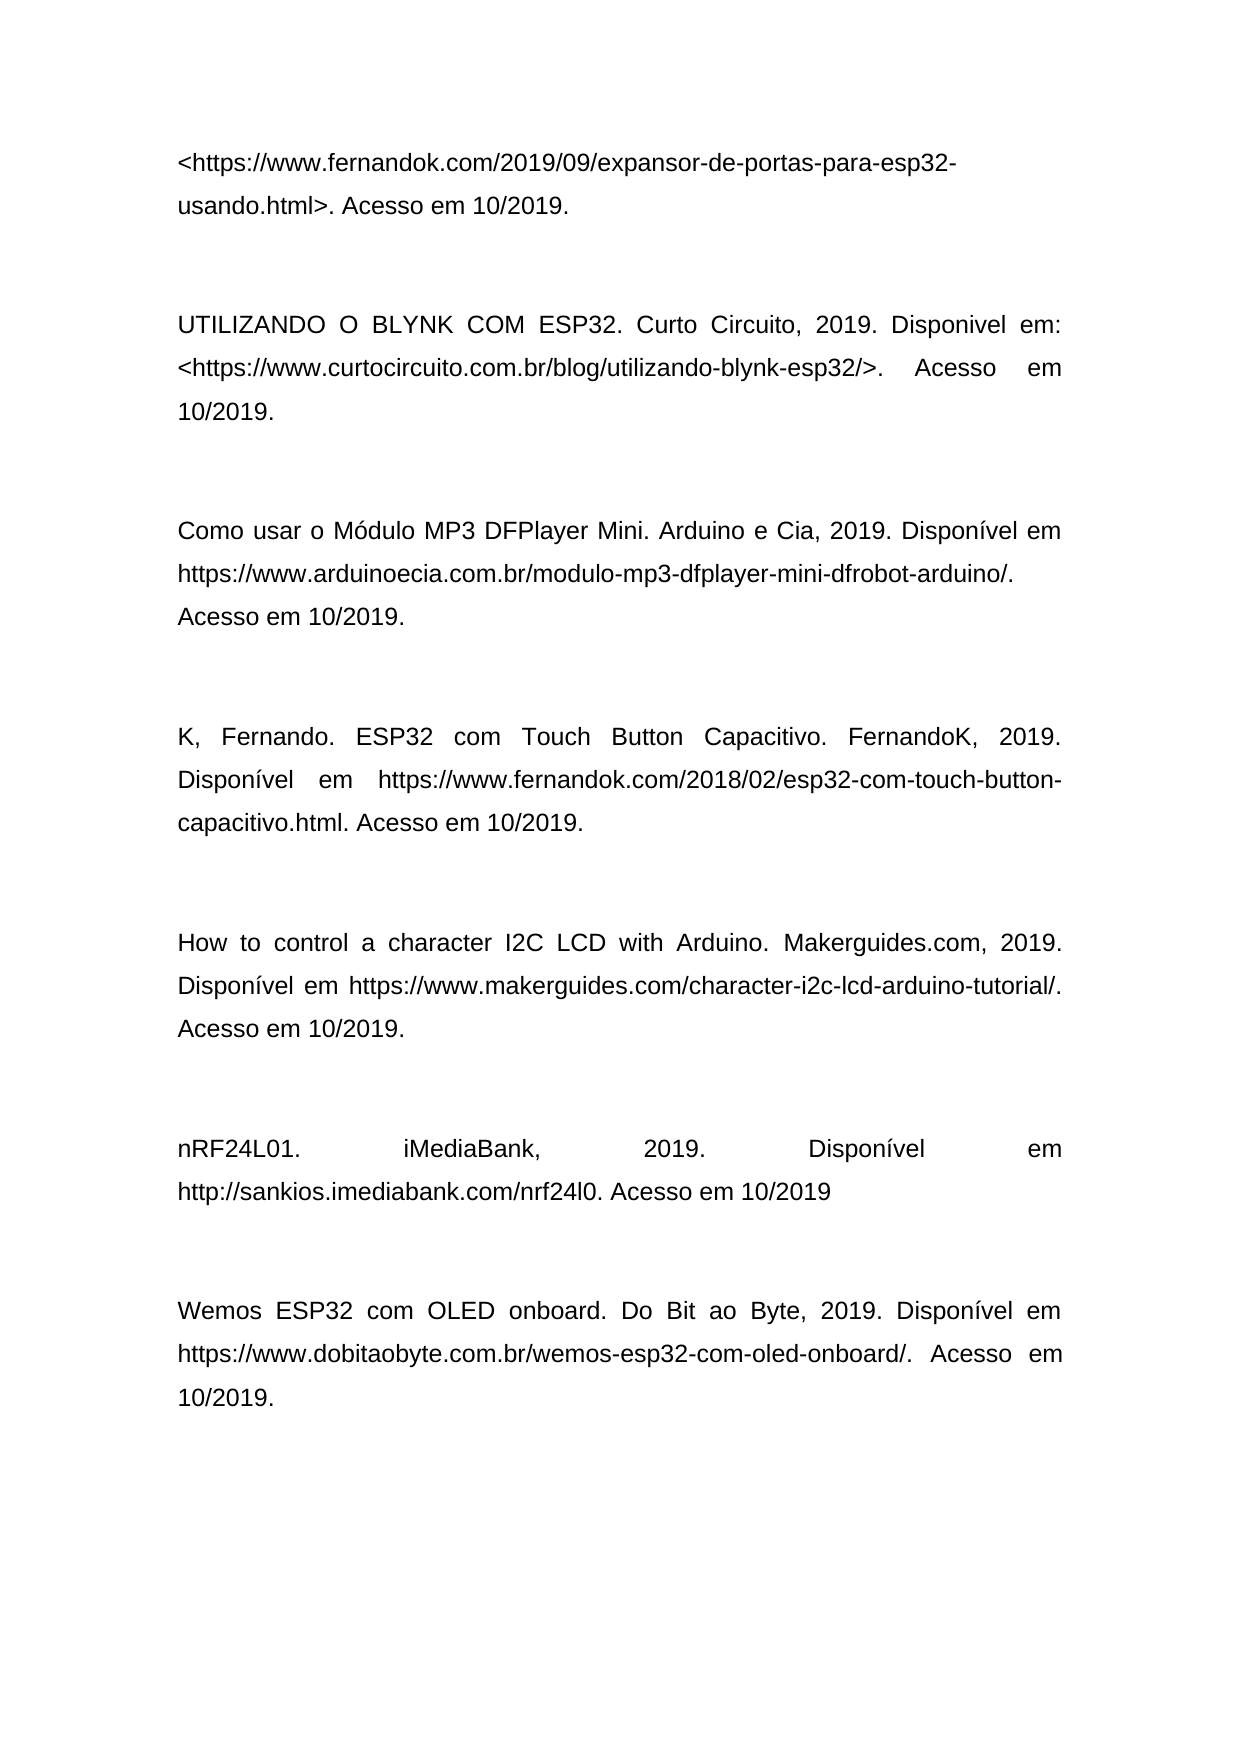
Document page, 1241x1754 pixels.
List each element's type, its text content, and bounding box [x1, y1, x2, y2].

text nRF24L01. iMediaBank, 2019. Disponível em http://sankios.imediabank.com/nrf24l0. Acesso em 10/2019 [177, 1134, 1063, 1206]
text K, Fernando. ESP32 com Touch Button Capacitivo. FernandoK, 2019. Disponível em https://www.fernandok.com/2018/02/esp32-com-touch-button-capacitivo.html. Acesso em 10/2019. [177, 722, 1063, 837]
text How to control a character I2C LCD with Arduino. Makerguides.com, 2019. Disponível em https://www.makerguides.com/character-i2c-lcd-arduino-tutorial/. Acesso em 10/2019. [177, 928, 1063, 1043]
text Wemos ESP32 com OLED onboard. Do Bit ao Byte, 2019. Disponível em https://www.dobitaobyte.com.br/wemos-esp32-com-oled-onboard/. Acesso em 10/2019. [177, 1296, 1063, 1411]
text UTILIZANDO O BLYNK COM ESP32. Curto Circuito, 2019. Disponivel em: <https://www.curtocircuito.com.br/blog/utilizando-blynk-esp32/>. Acesso em 10/2019. [177, 310, 1063, 425]
text <https://www.fernandok.com/2019/09/expansor-de-portas-para-esp32-usando.html>. Acesso em 10/2019. [177, 148, 1063, 219]
text Como usar o Módulo MP3 DFPlayer Mini. Arduino e Cia, 2019. Disponível em https://www.arduinoecia.com.br/modulo-mp3-dfplayer-mini-dfrobot-arduino/. Acesso em 10/2019. [177, 516, 1063, 631]
